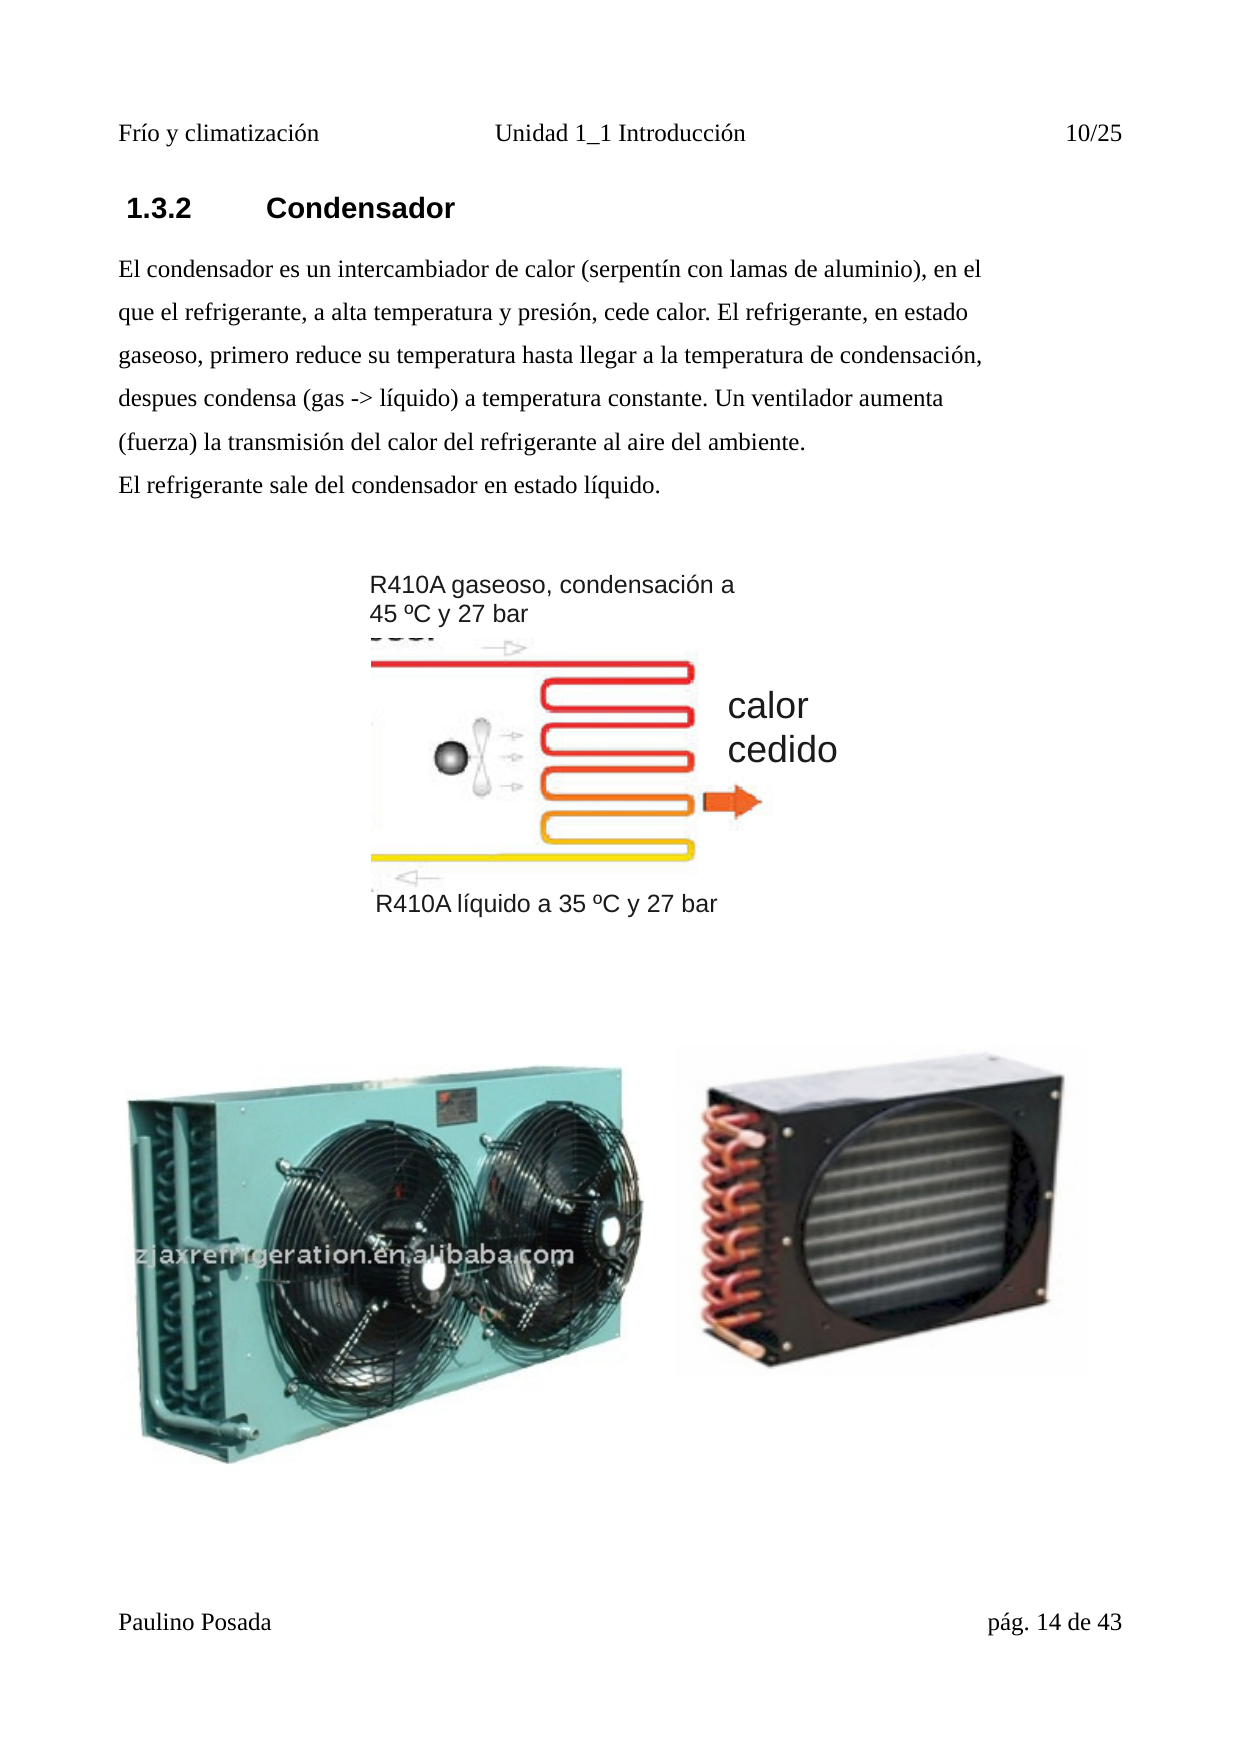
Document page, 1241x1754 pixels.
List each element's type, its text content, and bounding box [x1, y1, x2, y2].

text que el refrigerante, a alta temperatura y presión, cede calor. El refrigerante, en estado [118, 297, 1122, 326]
text El condensador es un intercambiador de calor (serpentín con lamas de aluminio), en el [118, 254, 1122, 283]
text despues condensa (gas -> líquido) a temperatura constante. Un ventilador aumenta [118, 383, 1122, 412]
text gaseoso, primero reduce su temperatura hasta llegar a la temperatura de condensación, [118, 340, 1122, 369]
picture [118, 1062, 658, 1478]
picture [371, 638, 780, 892]
subtitle Condensador [118, 191, 1122, 225]
picture [669, 1042, 1098, 1388]
text (fuerza) la transmisión del calor del refrigerante al aire del ambiente. [118, 427, 1122, 455]
text El refrigerante sale del condensador en estado líquido. [118, 470, 1122, 498]
